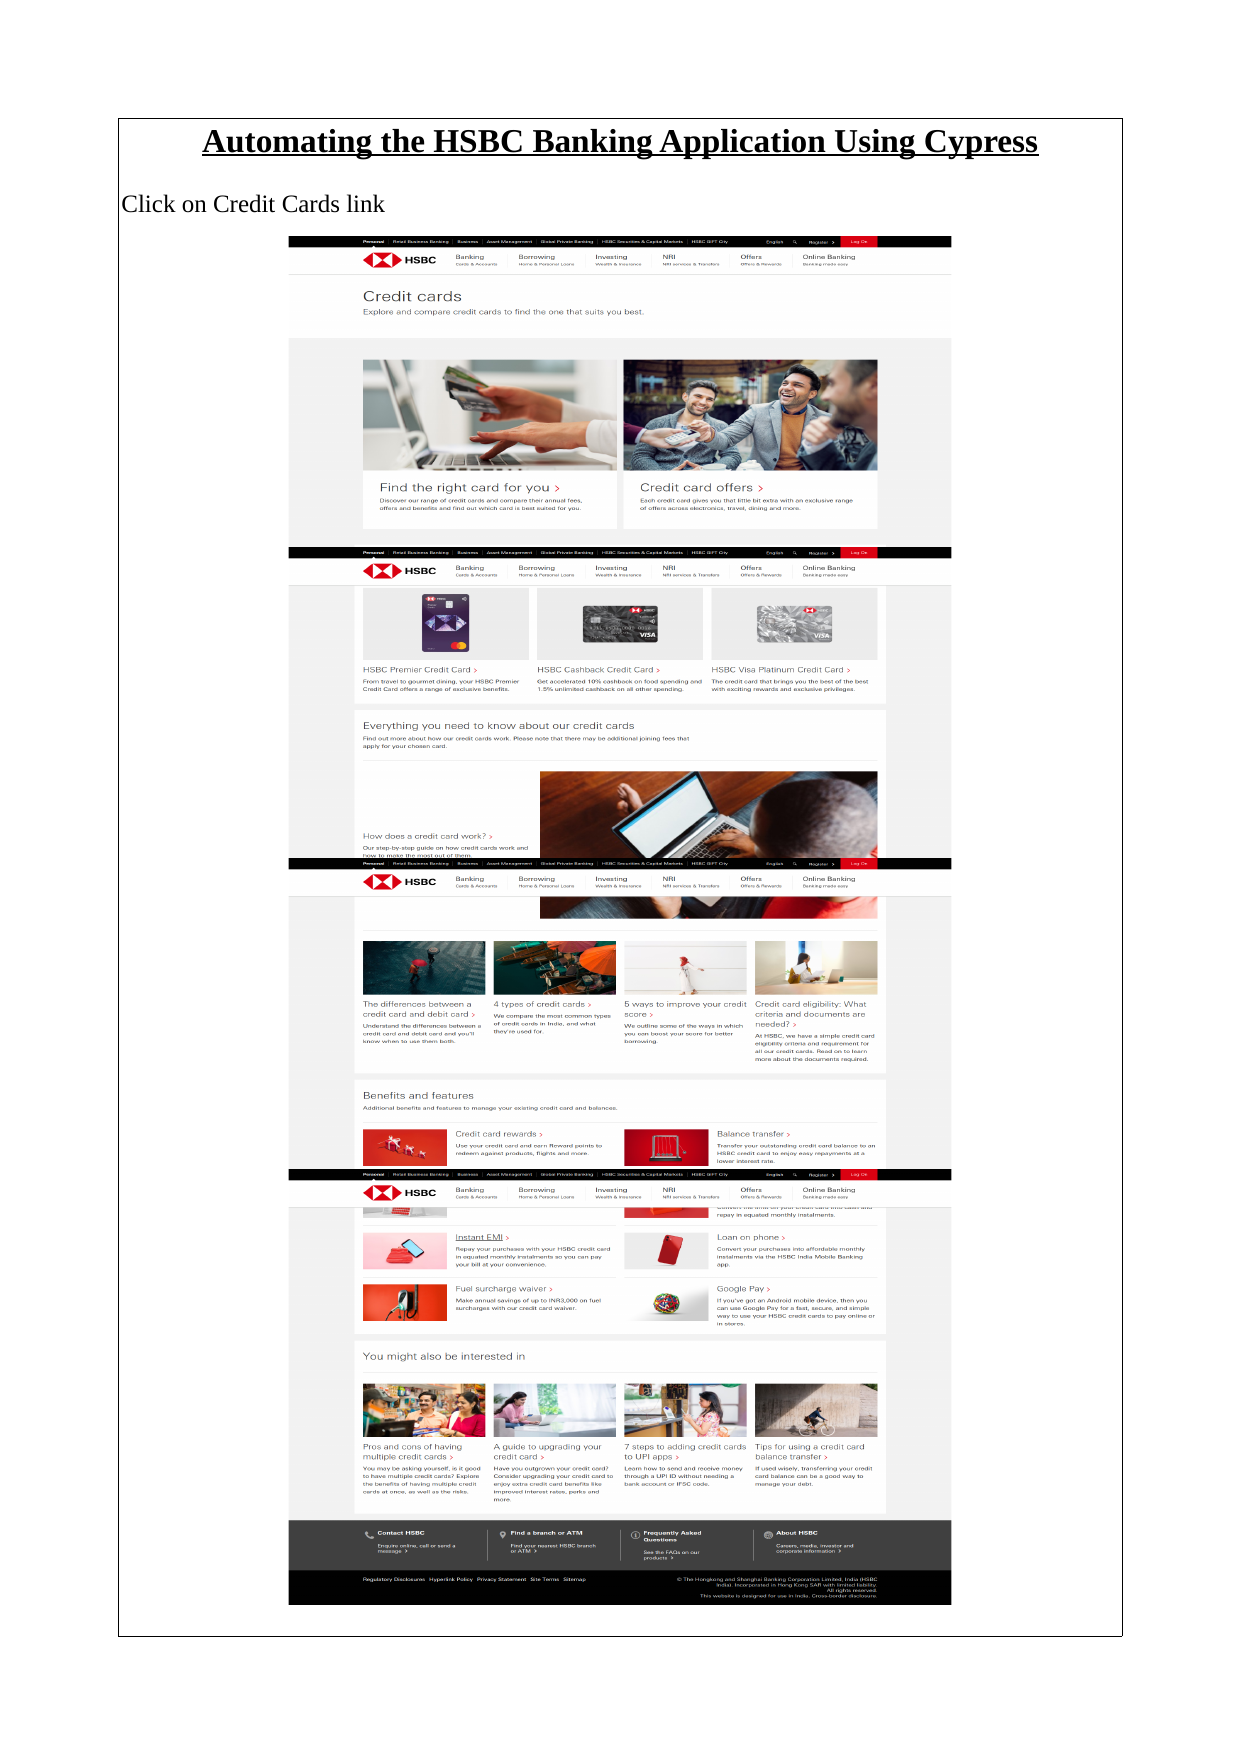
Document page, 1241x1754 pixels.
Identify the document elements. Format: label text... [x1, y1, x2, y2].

text Click on Credit Cards link [121, 189, 1119, 218]
picture [288, 236, 952, 1605]
